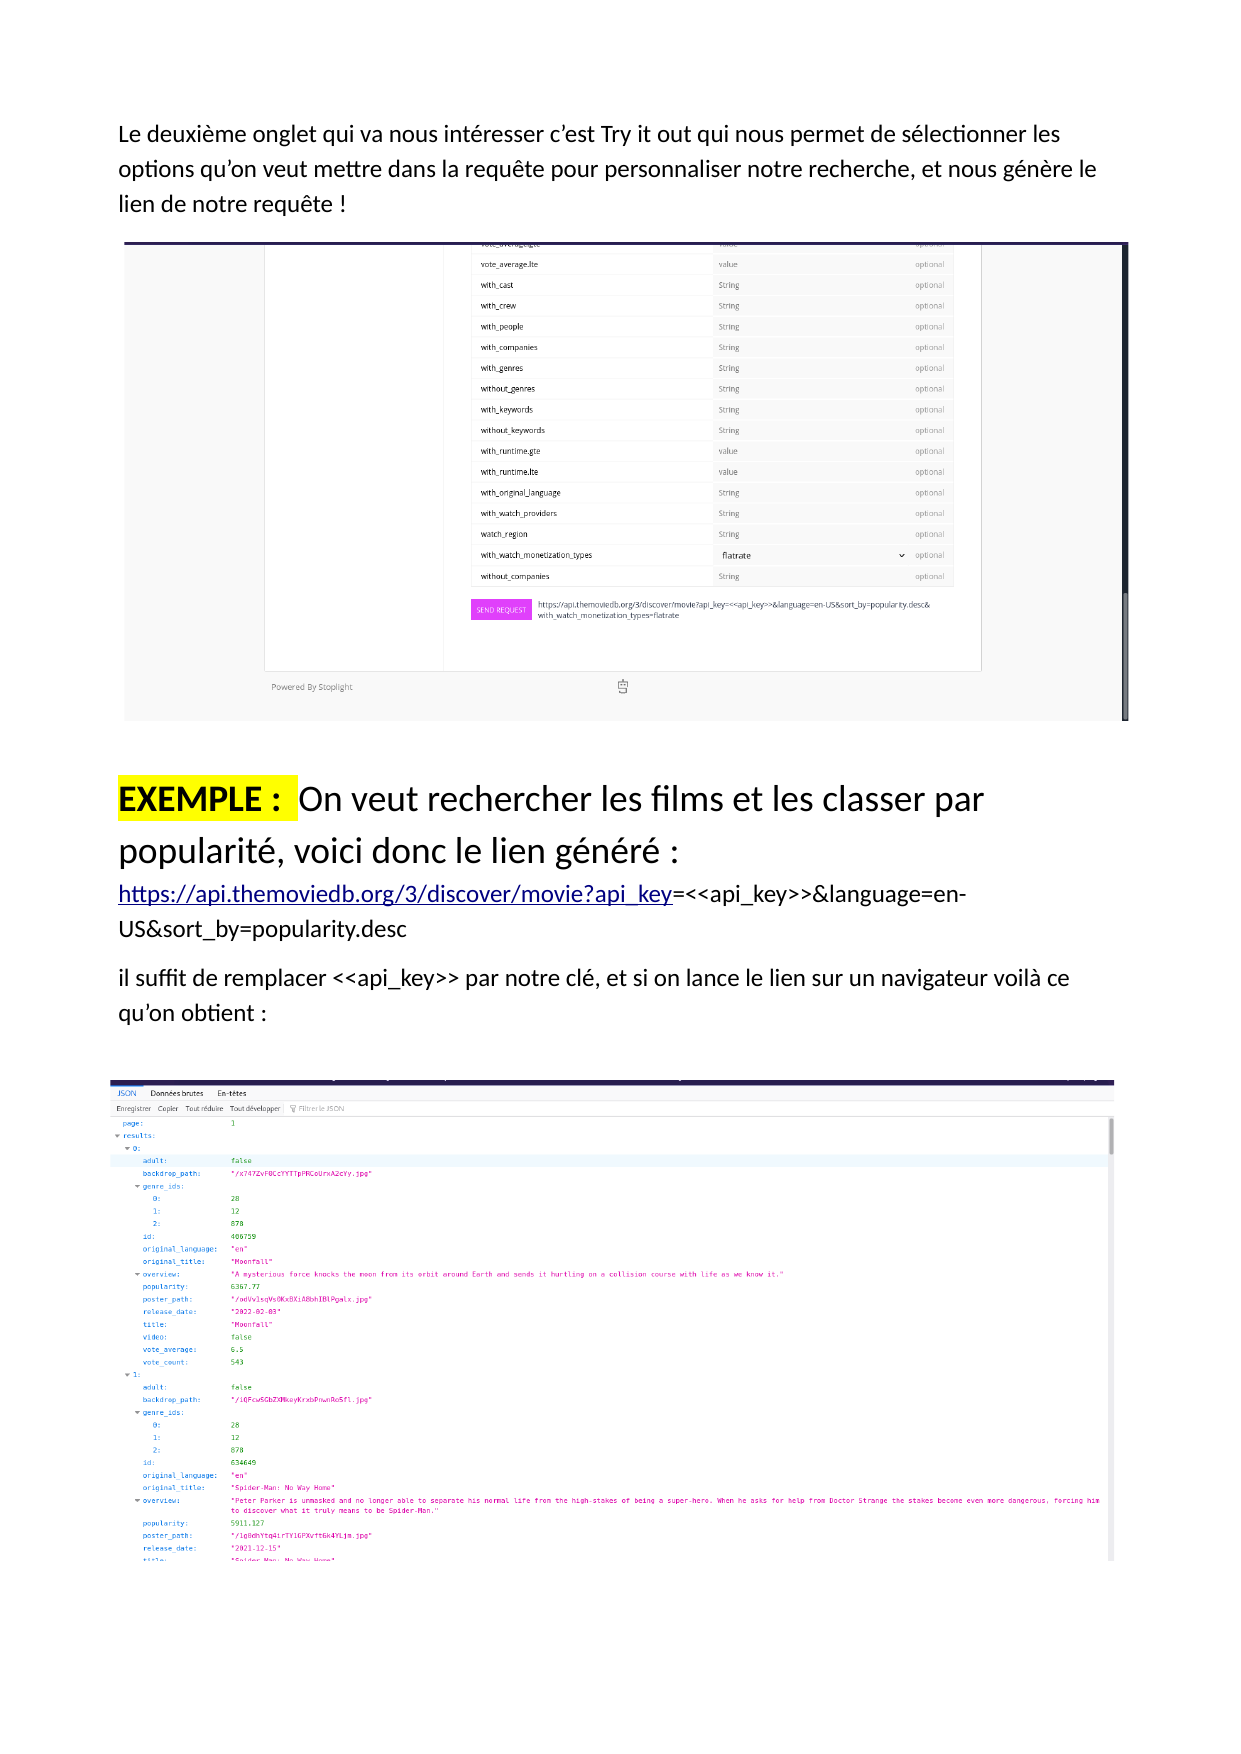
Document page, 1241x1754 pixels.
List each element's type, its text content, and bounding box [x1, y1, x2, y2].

text Le deuxième onglet qui va nous intéresser c’est Try it out qui nous permet de sélectionner les options qu’on veut mettre dans la requête pour personnaliser notre recherche, et nous génère le lien de notre requête ! [118, 118, 1122, 219]
text EXEMPLE : On veut rechercher les films et les classer par popularité, voici donc le lien généré : https://api.themoviedb.org/3/discover/movie?api_key=<<api_key>>&language=en-US&sort_by=popularity.desc [118, 775, 1122, 943]
picture [124, 242, 1129, 721]
text il suffit de remplacer <<api_key>> par notre clé, et si on lance le lien sur un navigateur voilà ce qu’on obtient : [118, 962, 1122, 1028]
picture [110, 1080, 1115, 1561]
